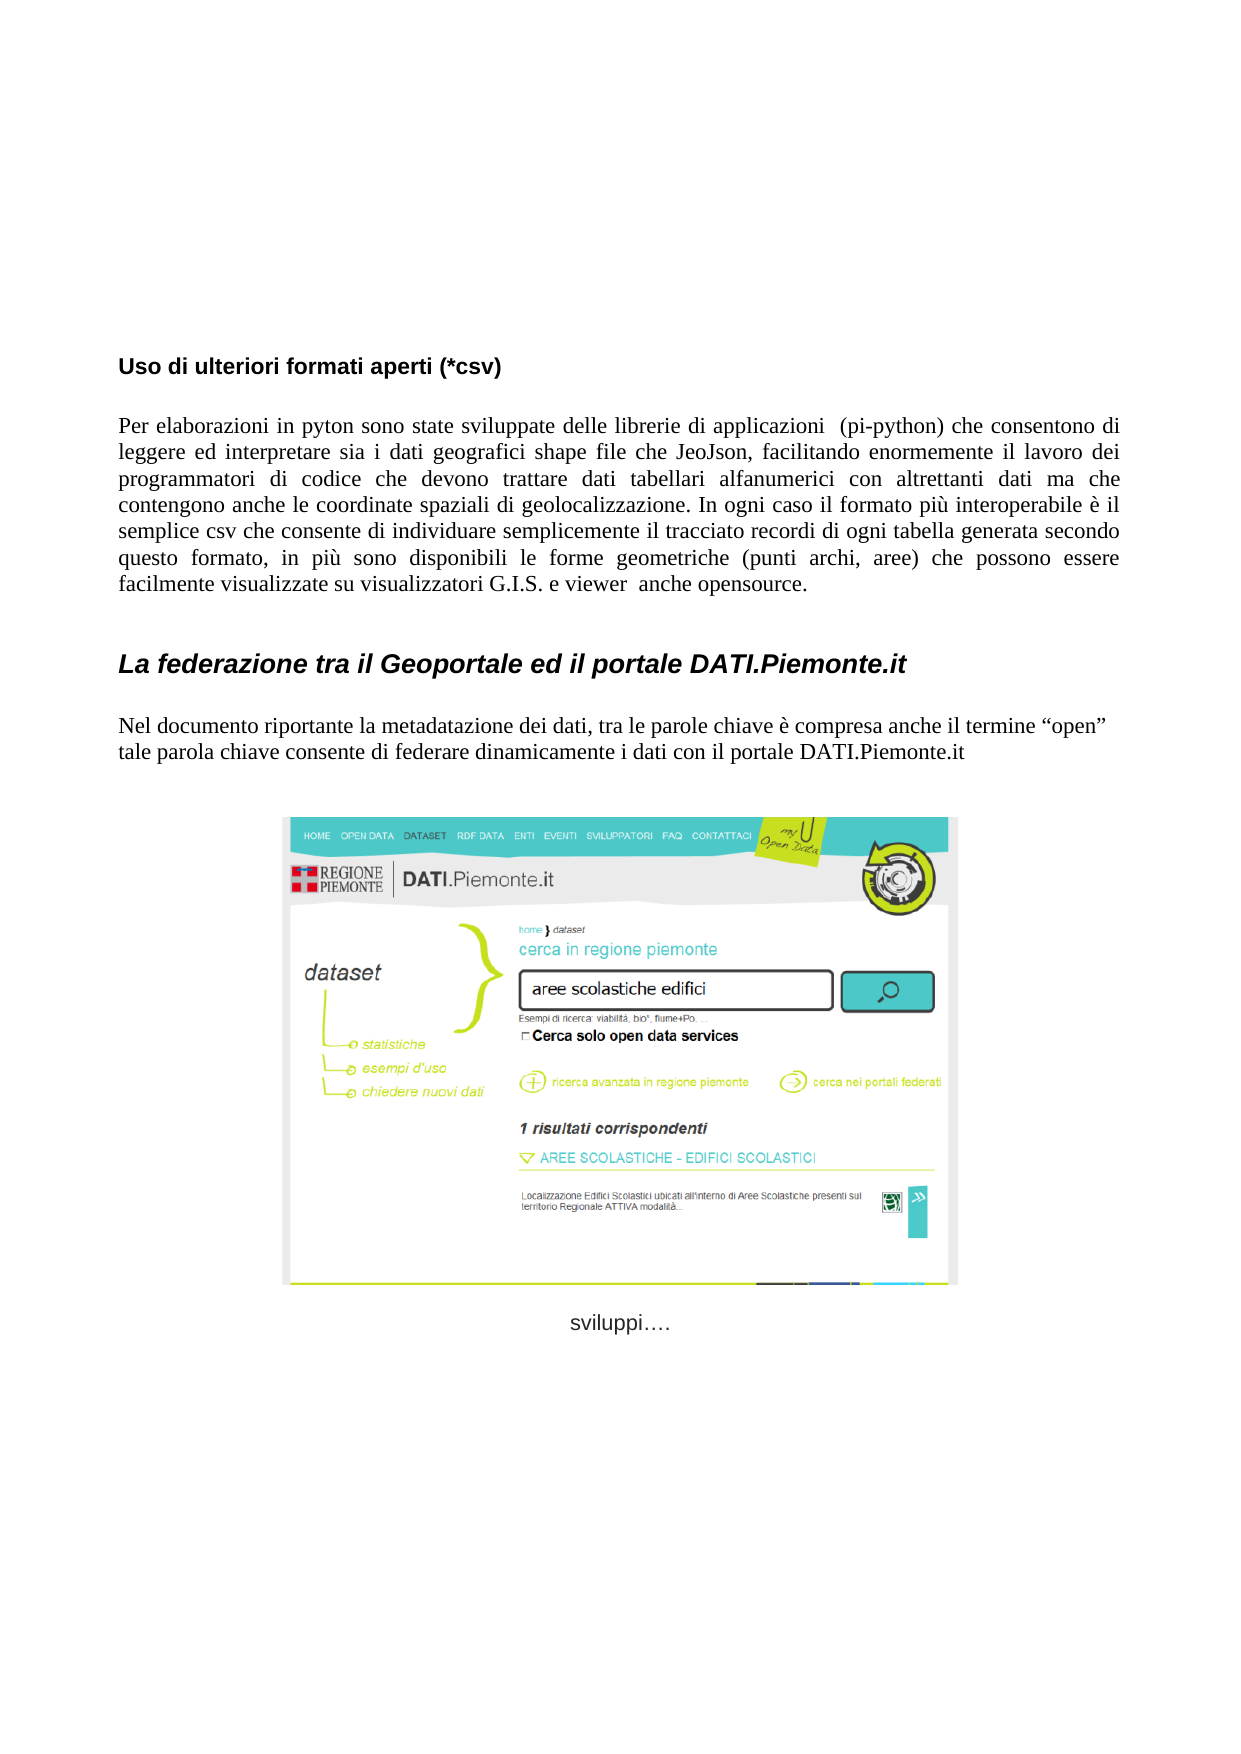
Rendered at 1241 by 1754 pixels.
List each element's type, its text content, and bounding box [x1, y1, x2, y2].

text Nel documento riportante la metadatazione dei dati, tra le parole chiave è compresa anche il termine “open” tale parola chiave consente di federare dinamicamente i dati con il portale DATI.Piemonte.it [118, 712, 1122, 764]
subtitle La federazione tra il Geoportale ed il portale DATI.Piemonte.it [118, 648, 1122, 679]
text sviluppi…. [118, 1310, 1122, 1335]
text Per elaborazioni in pyton sono state sviluppate delle librerie di applicazioni (pi-python) che consentono di leggere ed interpretare sia i dati geografici shape file che JeoJson, facilitando enormemente il lavoro dei programmatori di codice che devono trattare dati tabellari alfanumerici con altrettanti dati ma che contengono anche le coordinate spaziali di geolocalizzazione. In ogni caso il formato più interoperabile è il semplice csv che consente di individuare semplicemente il tracciato recordi di ogni tabella generata secondo questo formato, in più sono disponibili le forme geometriche (punti archi, aree) che possono essere facilmente visualizzate su visualizzatori G.I.S. e viewer anche opensource. [118, 412, 1122, 596]
subtitle Uso di ulteriori formati aperti (*csv) [118, 353, 1122, 379]
picture [282, 817, 958, 1285]
